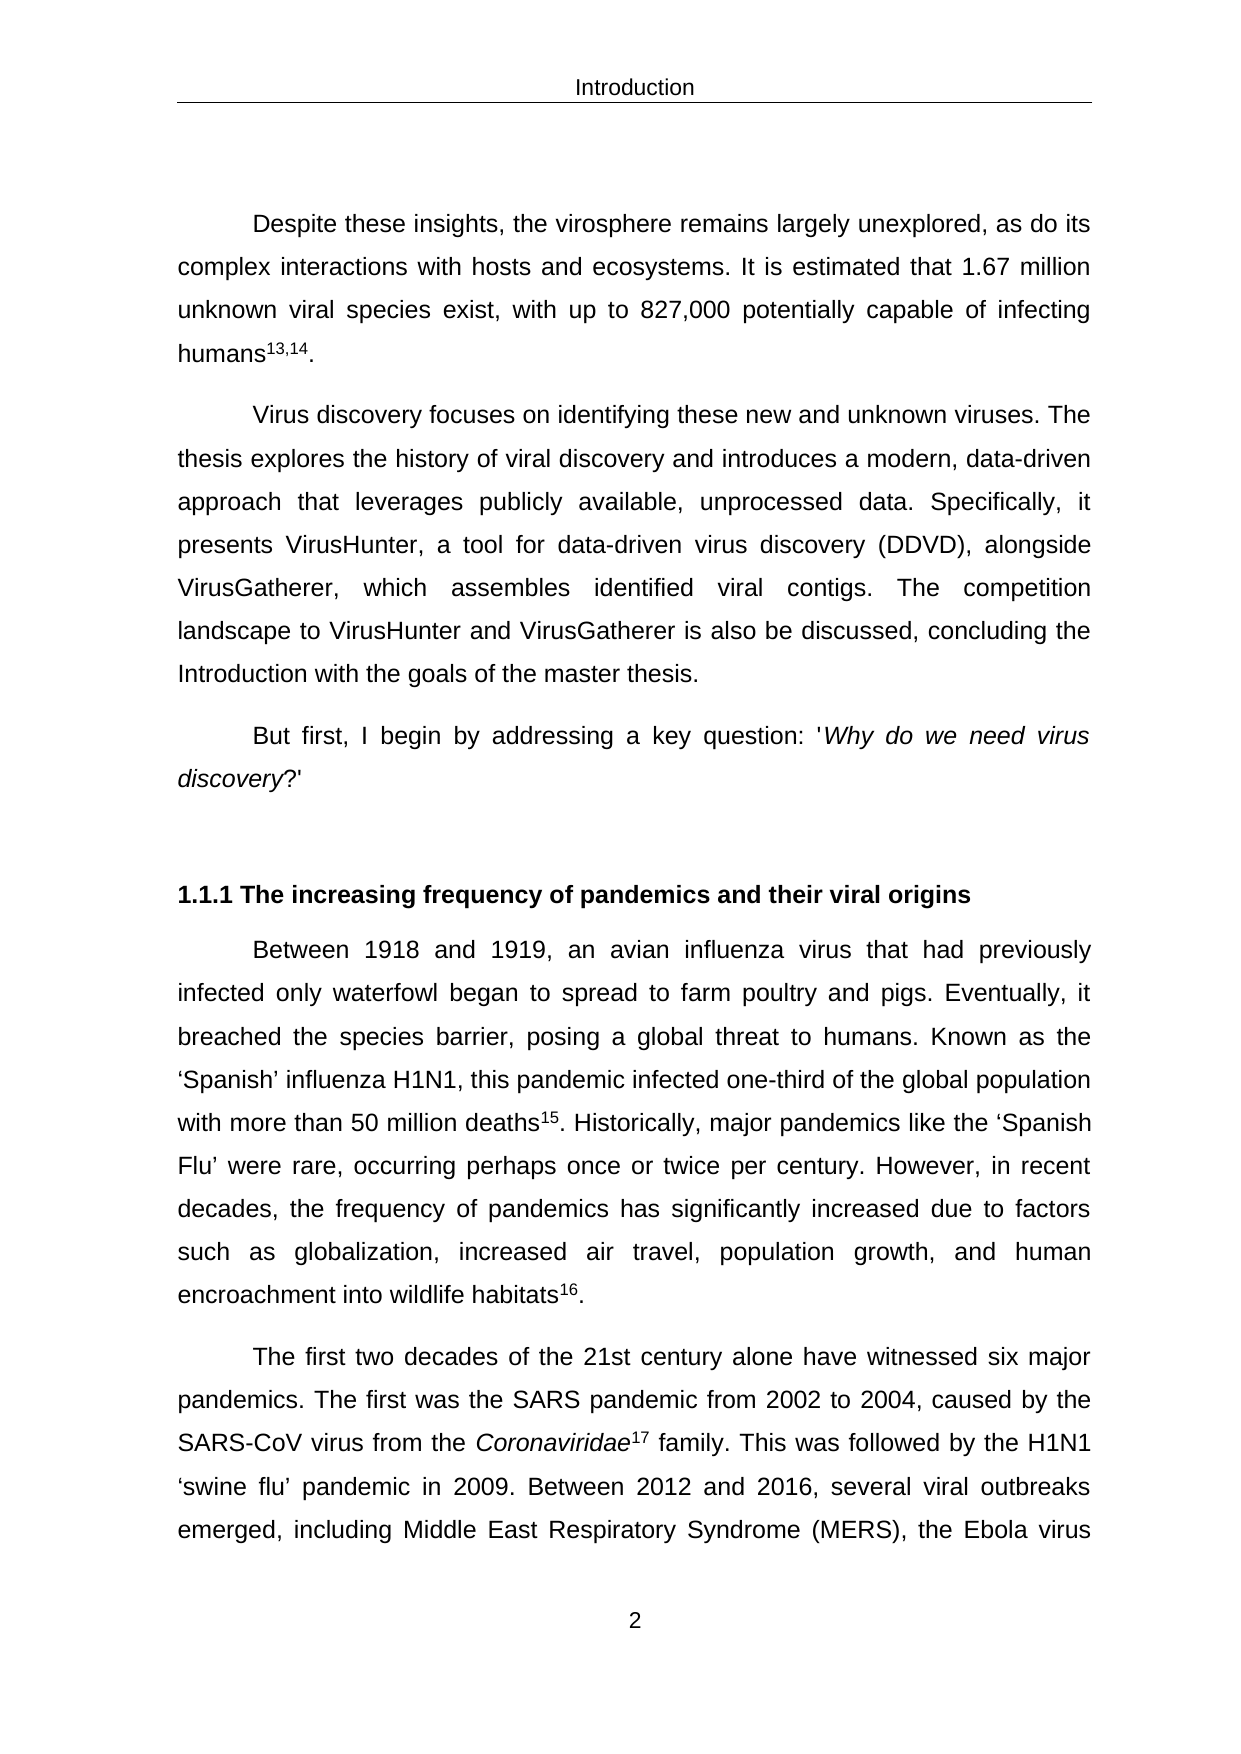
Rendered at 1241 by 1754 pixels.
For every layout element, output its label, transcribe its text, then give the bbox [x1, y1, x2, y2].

text Between 1918 and 1919, an avian influenza virus that had previously infected only waterfowl began to spread to farm poultry and pigs. Eventually, it breached the species barrier, posing a global threat to humans. Known as the ‘Spanish’ influenza H1N1, this pandemic infected one-third of the global population with more than 50 million deaths15. Historically, major pandemics like the ‘Spanish Flu’ were rare, occurring perhaps once or twice per century. However, in recent decades, the frequency of pandemics has significantly increased due to factors such as globalization, increased air travel, population growth, and human encroachment into wildlife habitats16. [177, 935, 1092, 1309]
text But first, I begin by addressing a key question: 'Why do we need virus discovery?' [177, 721, 1092, 793]
text The first two decades of the 21st century alone have witnessed six major pandemics. The first was the SARS pandemic from 2002 to 2004, caused by the SARS-CoV virus from the Coronaviridae17 family. This was followed by the H1N1 ‘swine flu’ pandemic in 2009. Between 2012 and 2016, several viral outbreaks emerged, including Middle East Respiratory Syndrome (MERS), the Ebola virus [177, 1342, 1092, 1543]
text Virus discovery focuses on identifying these new and unknown viruses. The thesis explores the history of viral discovery and introduces a modern, data-driven approach that leverages publicly available, unprocessed data. Specifically, it presents VirusHunter, a tool for data-driven virus discovery (DDVD), alongside VirusGatherer, which assembles identified viral contigs. The competition landscape to VirusHunter and VirusGatherer is also be discussed, concluding the Introduction with the goals of the master thesis. [177, 401, 1092, 688]
subtitle 1.1.1 The increasing frequency of pandemics and their viral origins [177, 880, 1092, 908]
text Despite these insights, the virosphere remains largely unexplored, as do its complex interactions with hosts and ecosystems. It is estimated that 1.67 million unknown viral species exist, with up to 827,000 potentially capable of infecting humans13,14. [177, 209, 1092, 367]
